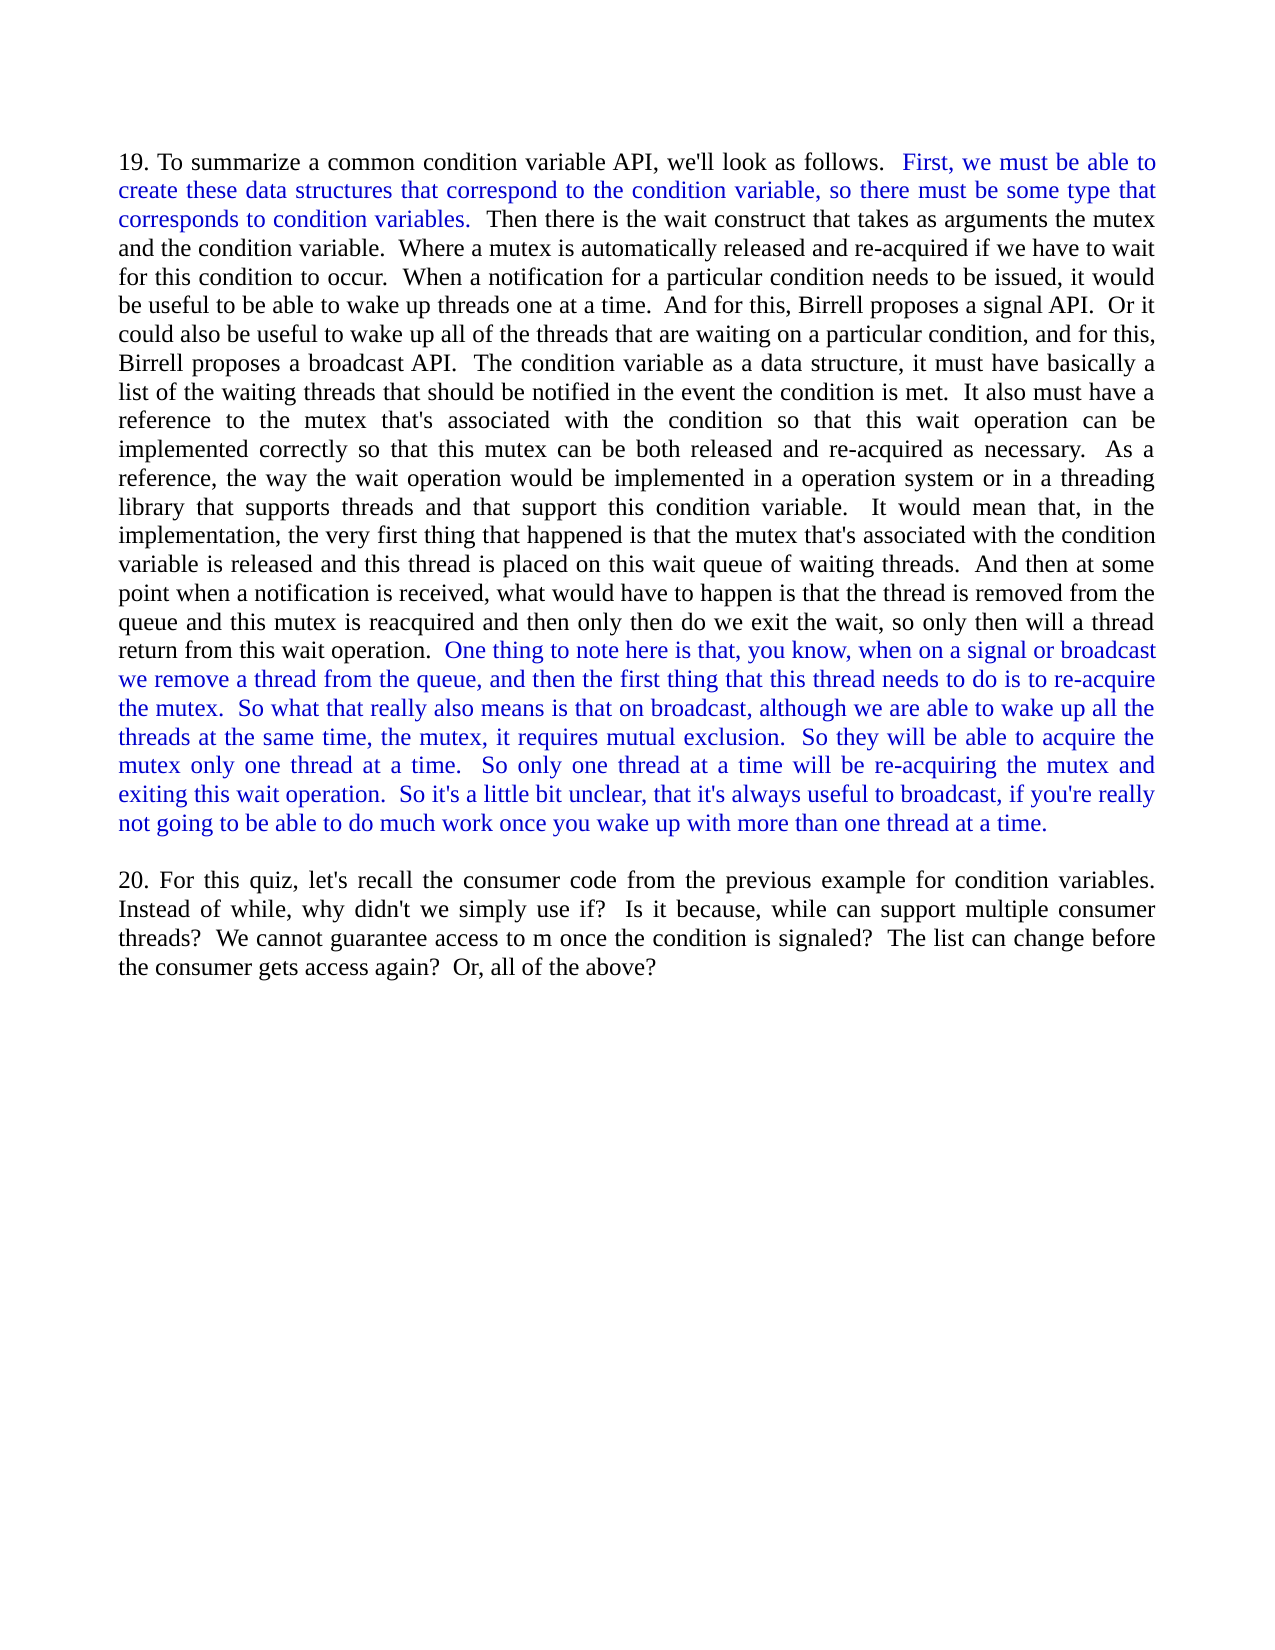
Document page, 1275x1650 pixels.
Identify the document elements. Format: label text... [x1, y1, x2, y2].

text 20. For this quiz, let's recall the consumer code from the previous example for condition variables. Instead of while, why didn't we simply use if? Is it because, while can support multiple consumer threads? We cannot guarantee access to m once the condition is signaled? The list can change before the consumer gets access again? Or, all of the above? [118, 866, 1157, 981]
text 19. To summarize a common condition variable API, we'll look as follows. First, we must be able to create these data structures that correspond to the condition variable, so there must be some type that corresponds to condition variables. Then there is the wait construct that takes as arguments the mutex and the condition variable. Where a mutex is automatically released and re-acquired if we have to wait for this condition to occur. When a notification for a particular condition needs to be issued, it would be useful to be able to wake up threads one at a time. And for this, Birrell proposes a signal API. Or it could also be useful to wake up all of the threads that are waiting on a particular condition, and for this, Birrell proposes a broadcast API. The condition variable as a data structure, it must have basically a list of the waiting threads that should be notified in the event the condition is met. It also must have a reference to the mutex that's associated with the condition so that this wait operation can be implemented correctly so that this mutex can be both released and re-acquired as necessary. As a reference, the way the wait operation would be implemented in a operation system or in a threading library that supports threads and that support this condition variable. It would mean that, in the implementation, the very first thing that happened is that the mutex that's associated with the condition variable is released and this thread is placed on this wait queue of waiting threads. And then at some point when a notification is received, what would have to happen is that the thread is removed from the queue and this mutex is reacquired and then only then do we exit the wait, so only then will a thread return from this wait operation. One thing to note here is that, you know, when on a signal or broadcast we remove a thread from the queue, and then the first thing that this thread needs to do is to re-acquire the mutex. So what that really also means is that on broadcast, although we are able to wake up all the threads at the same time, the mutex, it requires mutual exclusion. So they will be able to acquire the mutex only one thread at a time. So only one thread at a time will be re-acquiring the mutex and exiting this wait operation. So it's a little bit unclear, that it's always useful to broadcast, if you're really not going to be able to do much work once you wake up with more than one thread at a time. [118, 147, 1157, 837]
